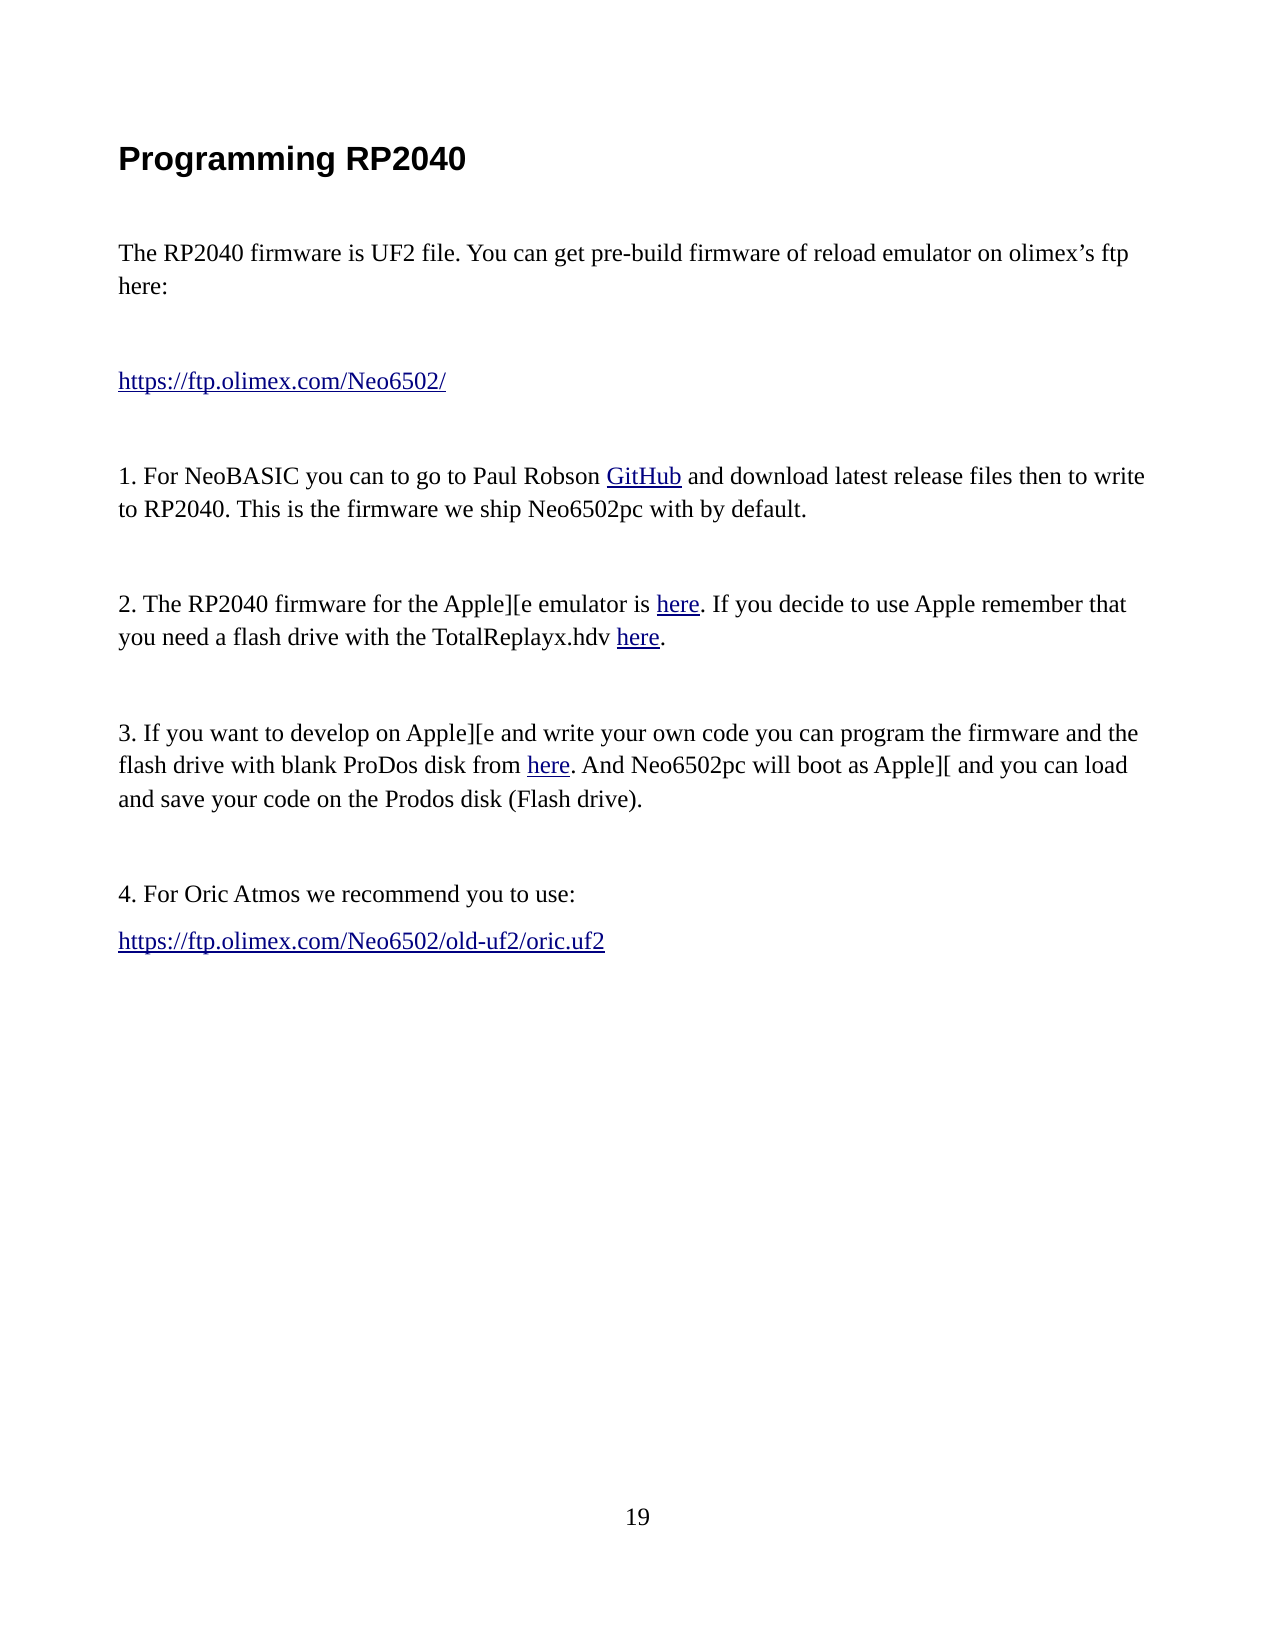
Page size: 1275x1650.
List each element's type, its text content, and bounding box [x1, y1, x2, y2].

text 1. For NeoBASIC you can to go to Paul Robson GitHub and download latest release files then to write to RP2040. This is the firmware we ship Neo6502pc with by default. [118, 461, 1157, 523]
text https://ftp.olimex.com/Neo6502/old-uf2/oric.uf2 [118, 926, 1157, 955]
text 4. For Oric Atmos we recommend you to use: [118, 879, 1157, 908]
text The RP2040 firmware is UF2 file. You can get pre-build firmware of reload emulator on olimex’s ftp here: [118, 238, 1157, 299]
text https://ftp.olimex.com/Neo6502/ [118, 366, 1157, 395]
text 3. If you want to develop on Apple][e and write your own code you can program the firmware and the flash drive with blank ProDos disk from here. And Neo6502pc will boot as Apple][ and you can load and save your code on the Prodos disk (Flash drive). [118, 718, 1157, 812]
text 2. The RP2040 firmware for the Apple][e emulator is here. If you decide to use Apple remember that you need a flash drive with the TotalReplayx.hdv here. [118, 589, 1157, 651]
subtitle Programming RP2040 [118, 139, 1157, 178]
